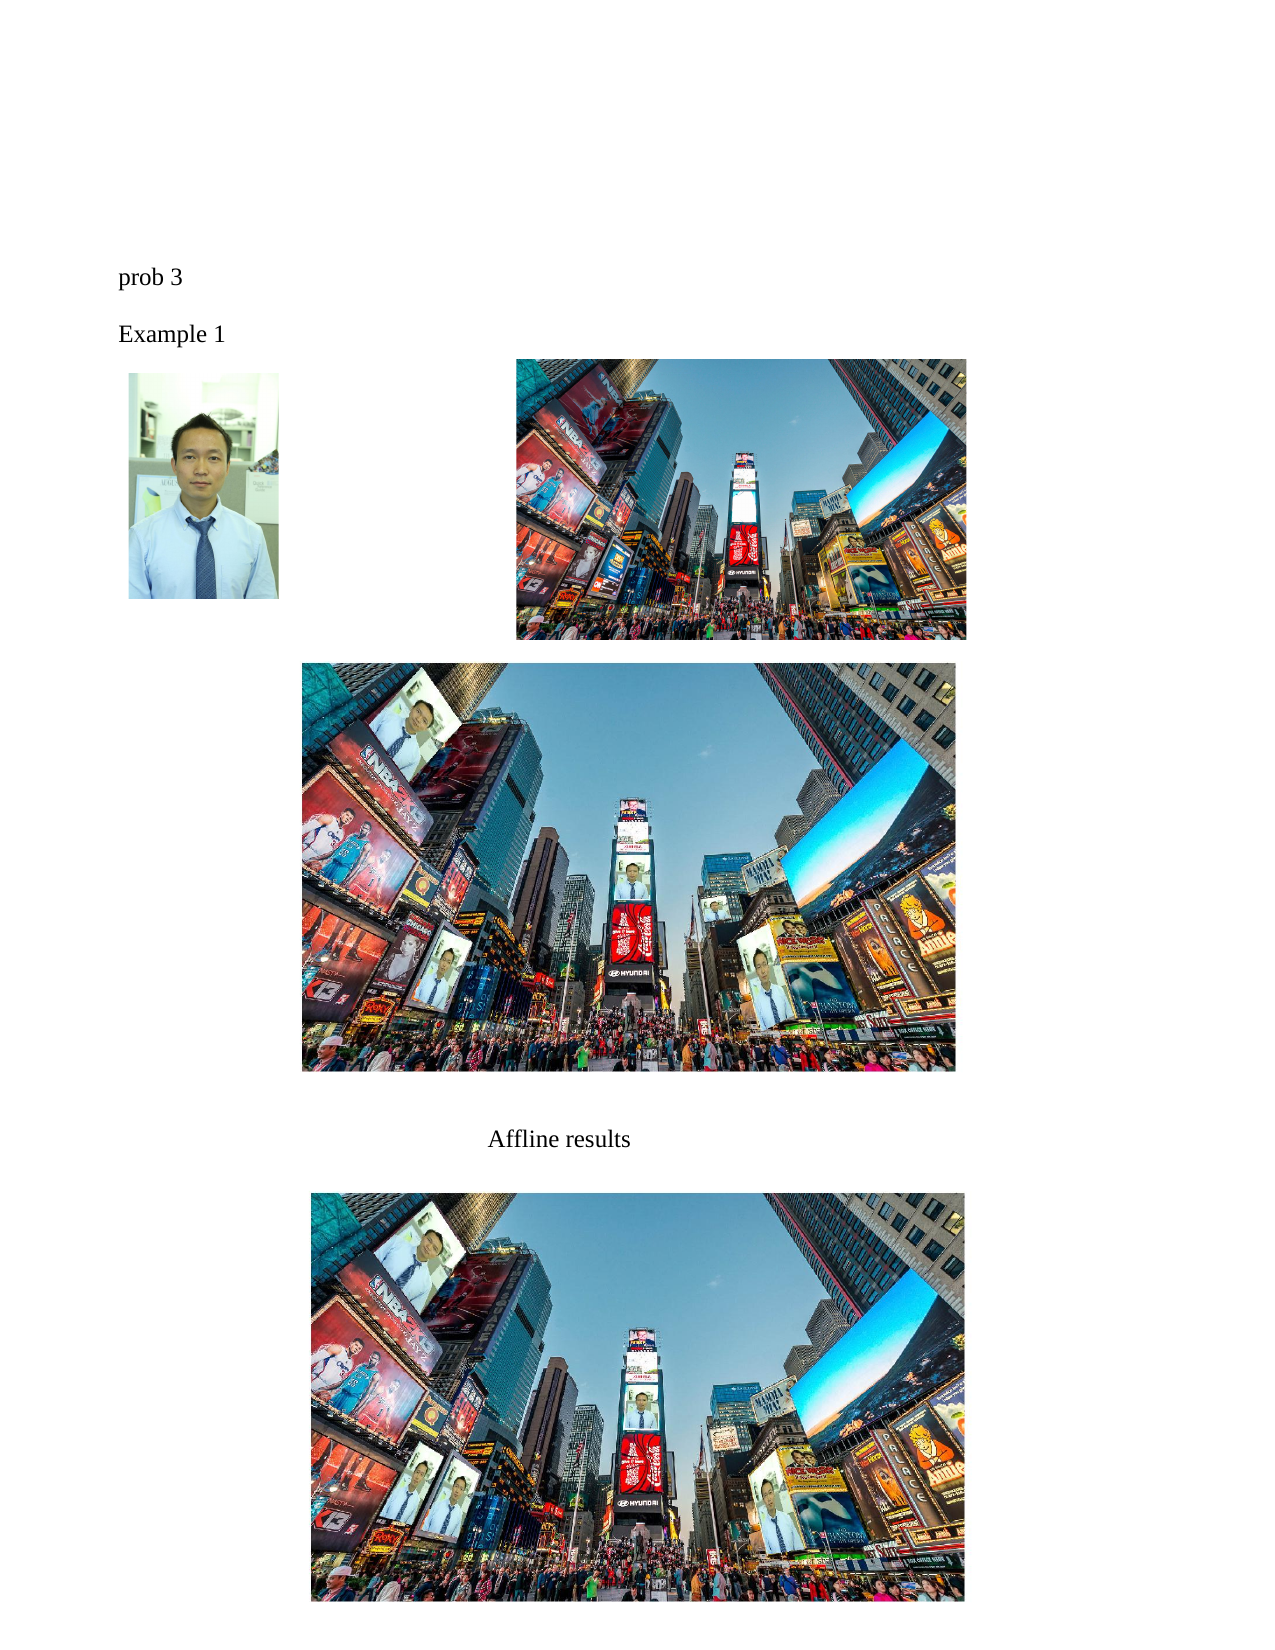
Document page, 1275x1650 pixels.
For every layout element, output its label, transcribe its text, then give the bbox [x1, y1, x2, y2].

picture [253, 642, 1004, 1102]
picture [516, 359, 967, 640]
text Affline results [118, 1124, 1157, 1153]
text Example 1 [118, 319, 1157, 348]
picture [128, 373, 279, 599]
picture [262, 1172, 1013, 1632]
text prob 3 [118, 262, 1157, 291]
